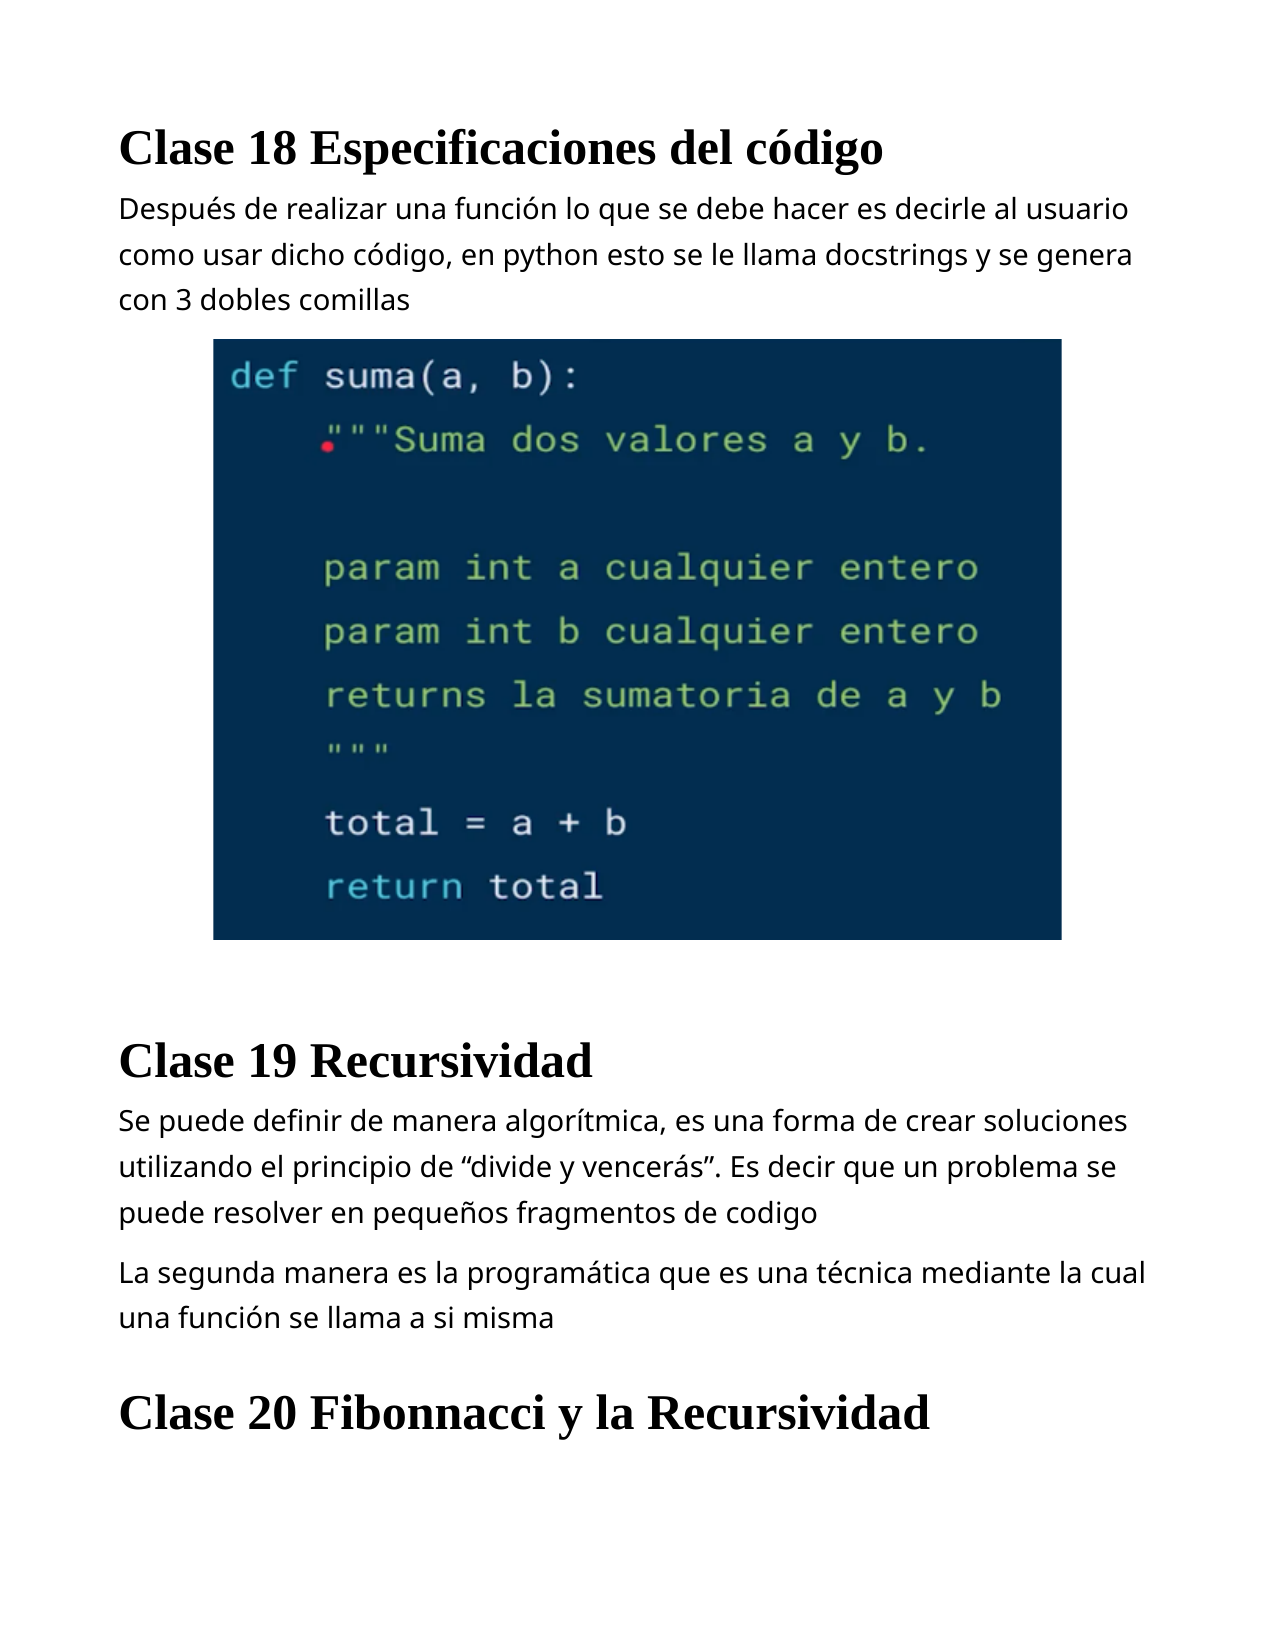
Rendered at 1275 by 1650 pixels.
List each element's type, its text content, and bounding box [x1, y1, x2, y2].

text La segunda manera es la programática que es una técnica mediante la cual una función se llama a si misma [118, 1252, 1157, 1337]
subtitle Clase 19 Recursividad [118, 1031, 1157, 1088]
text Se puede definir de manera algorítmica, es una forma de crear soluciones utilizando el principio de “divide y vencerás”. Es decir que un problema se puede resolver en pequeños fragmentos de codigo [118, 1101, 1157, 1232]
picture [213, 339, 1062, 940]
subtitle Clase 20 Fibonnacci y la Recursividad [118, 1383, 1157, 1441]
text Después de realizar una función lo que se debe hacer es decirle al usuario como usar dicho código, en python esto se le llama docstrings y se genera con 3 dobles comillas [118, 188, 1157, 319]
subtitle Clase 18 Especificaciones del código [118, 118, 1157, 176]
